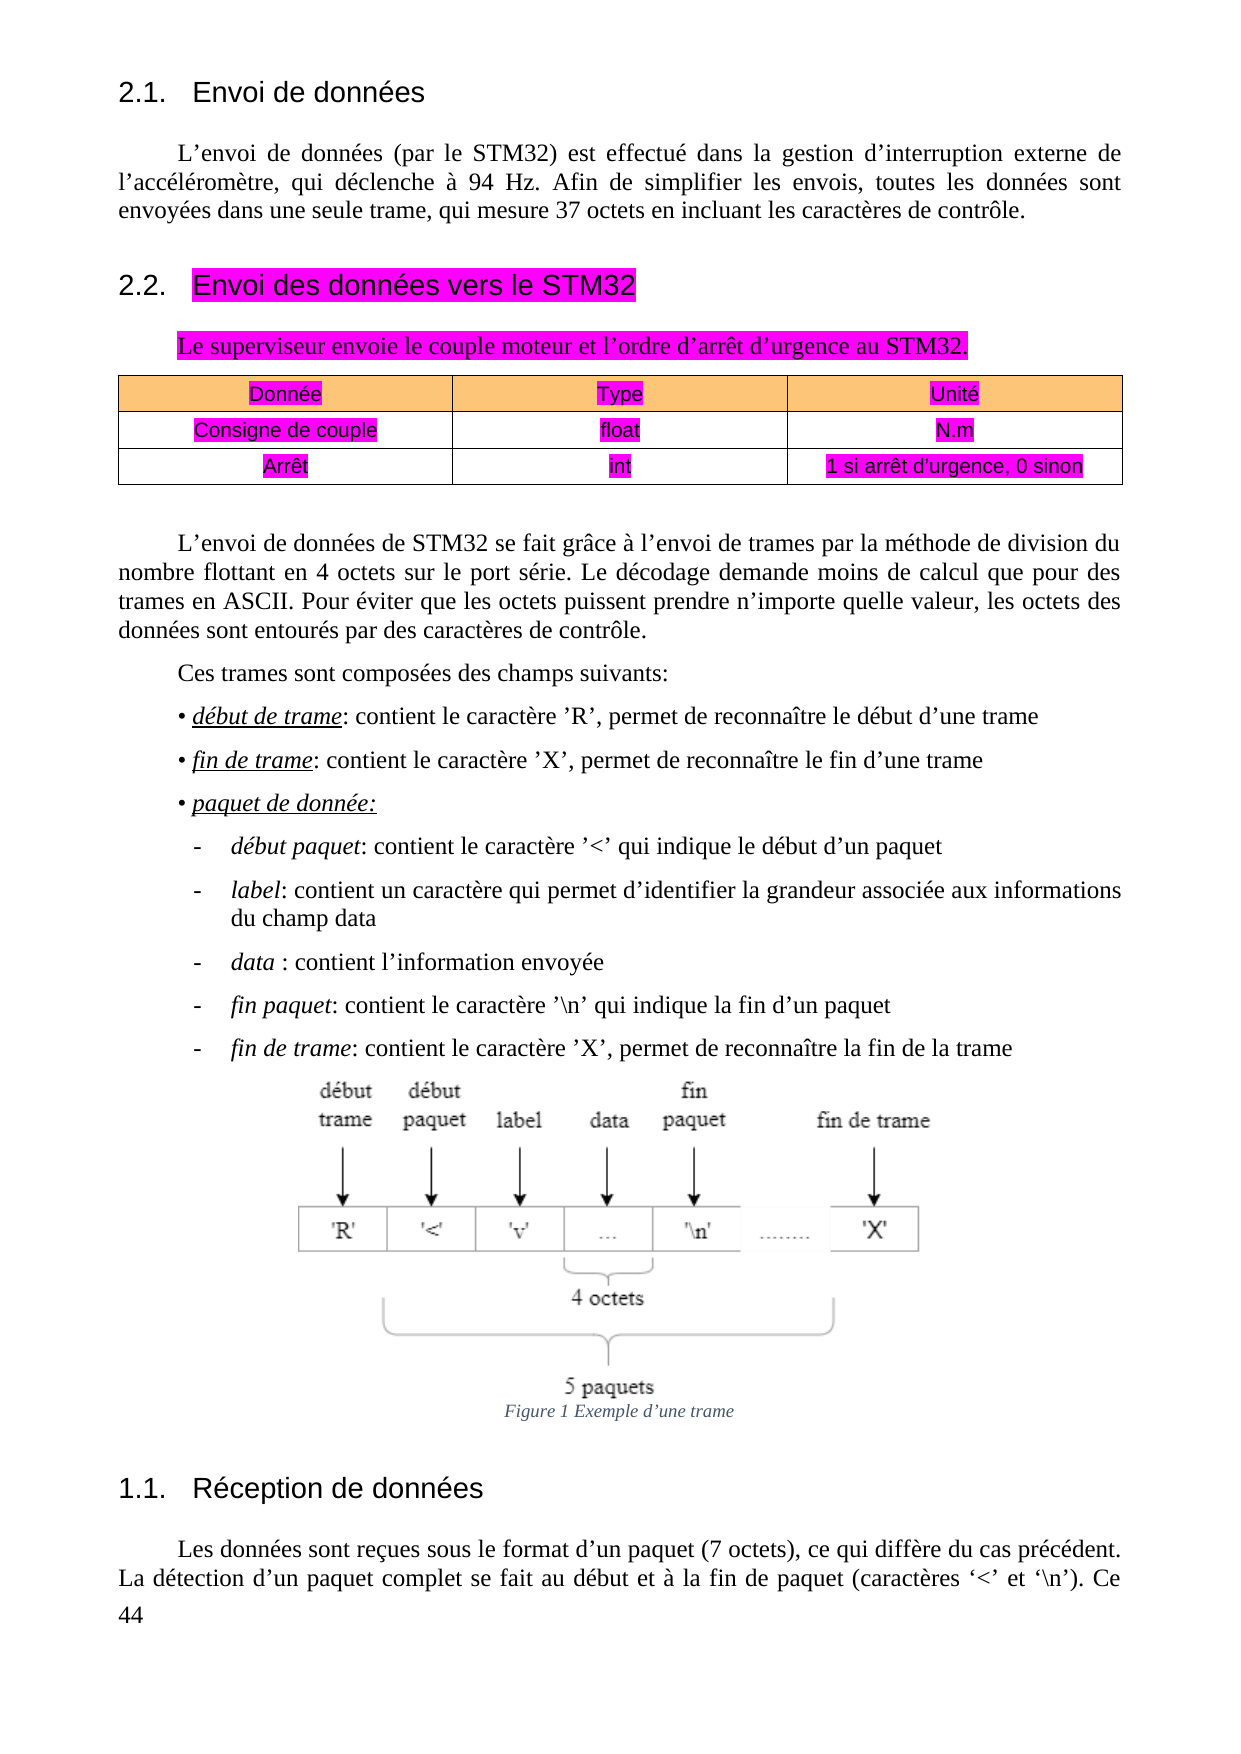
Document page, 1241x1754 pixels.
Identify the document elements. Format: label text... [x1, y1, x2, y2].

text • début de trame: contient le caractère ’R’, permet de reconnaître le début d’une trame [118, 701, 1122, 730]
list Réception de données [118, 1472, 1122, 1505]
picture [298, 1076, 943, 1400]
text L’envoi de données (par le STM32) est effectué dans la gestion d’interruption externe de l’accéléromètre, qui déclenche à 94 Hz. Afin de simplifier les envois, toutes les données sont envoyées dans une seule trame, qui mesure 37 octets en incluant les caractères de contrôle. [118, 138, 1122, 224]
text • fin de trame: contient le caractère ’X’, permet de reconnaître le fin d’une trame [118, 745, 1122, 773]
text Les données sont reçues sous le format d’un paquet (7 octets), ce qui diffère du cas précédent. La détection d’un paquet complet se fait au début et à la fin de paquet (caractères ‘<’ et ‘\n’). Ce [118, 1534, 1122, 1592]
text Figure 1 Exemple d’une trame [118, 1400, 1122, 1421]
table_cell 1 si arrêt d’urgence, 0 sinon [788, 449, 1122, 484]
table_cell Arrêt [119, 449, 452, 484]
table_header Donnée [119, 376, 452, 411]
list début paquet: contient le caractère ’<’ qui indique le début d’un paquet [193, 831, 1122, 860]
text • paquet de donnée: [118, 788, 1122, 817]
list label: contient un caractère qui permet d’identifier la grandeur associée aux informations du champ data [193, 875, 1122, 932]
list Envoi de données [118, 75, 1122, 108]
table_header Type [453, 376, 787, 411]
table_cell int [453, 449, 787, 484]
list fin de trame: contient le caractère ’X’, permet de reconnaître la fin de la trame [193, 1033, 1122, 1062]
table_cell float [453, 412, 787, 448]
list fin paquet: contient le caractère ’\n’ qui indique la fin d’un paquet [193, 990, 1122, 1019]
text L’envoi de données de STM32 se fait grâce à l’envoi de trames par la méthode de division du nombre flottant en 4 octets sur le port série. Le décodage demande moins de calcul que pour des trames en ASCII. Pour éviter que les octets puissent prendre n’importe quelle valeur, les octets des données sont entourés par des caractères de contrôle. [118, 528, 1122, 643]
text Le superviseur envoie le couple moteur et l’ordre d’arrêt d’urgence au STM32. [118, 331, 1122, 360]
list Envoi des données vers le STM32 [118, 268, 1122, 302]
table_cell Consigne de couple [119, 412, 452, 448]
list data : contient l’information envoyée [193, 947, 1122, 976]
table_header Unité [788, 376, 1122, 411]
table_cell N.m [788, 412, 1122, 448]
text Ces trames sont composées des champs suivants: [118, 658, 1122, 687]
